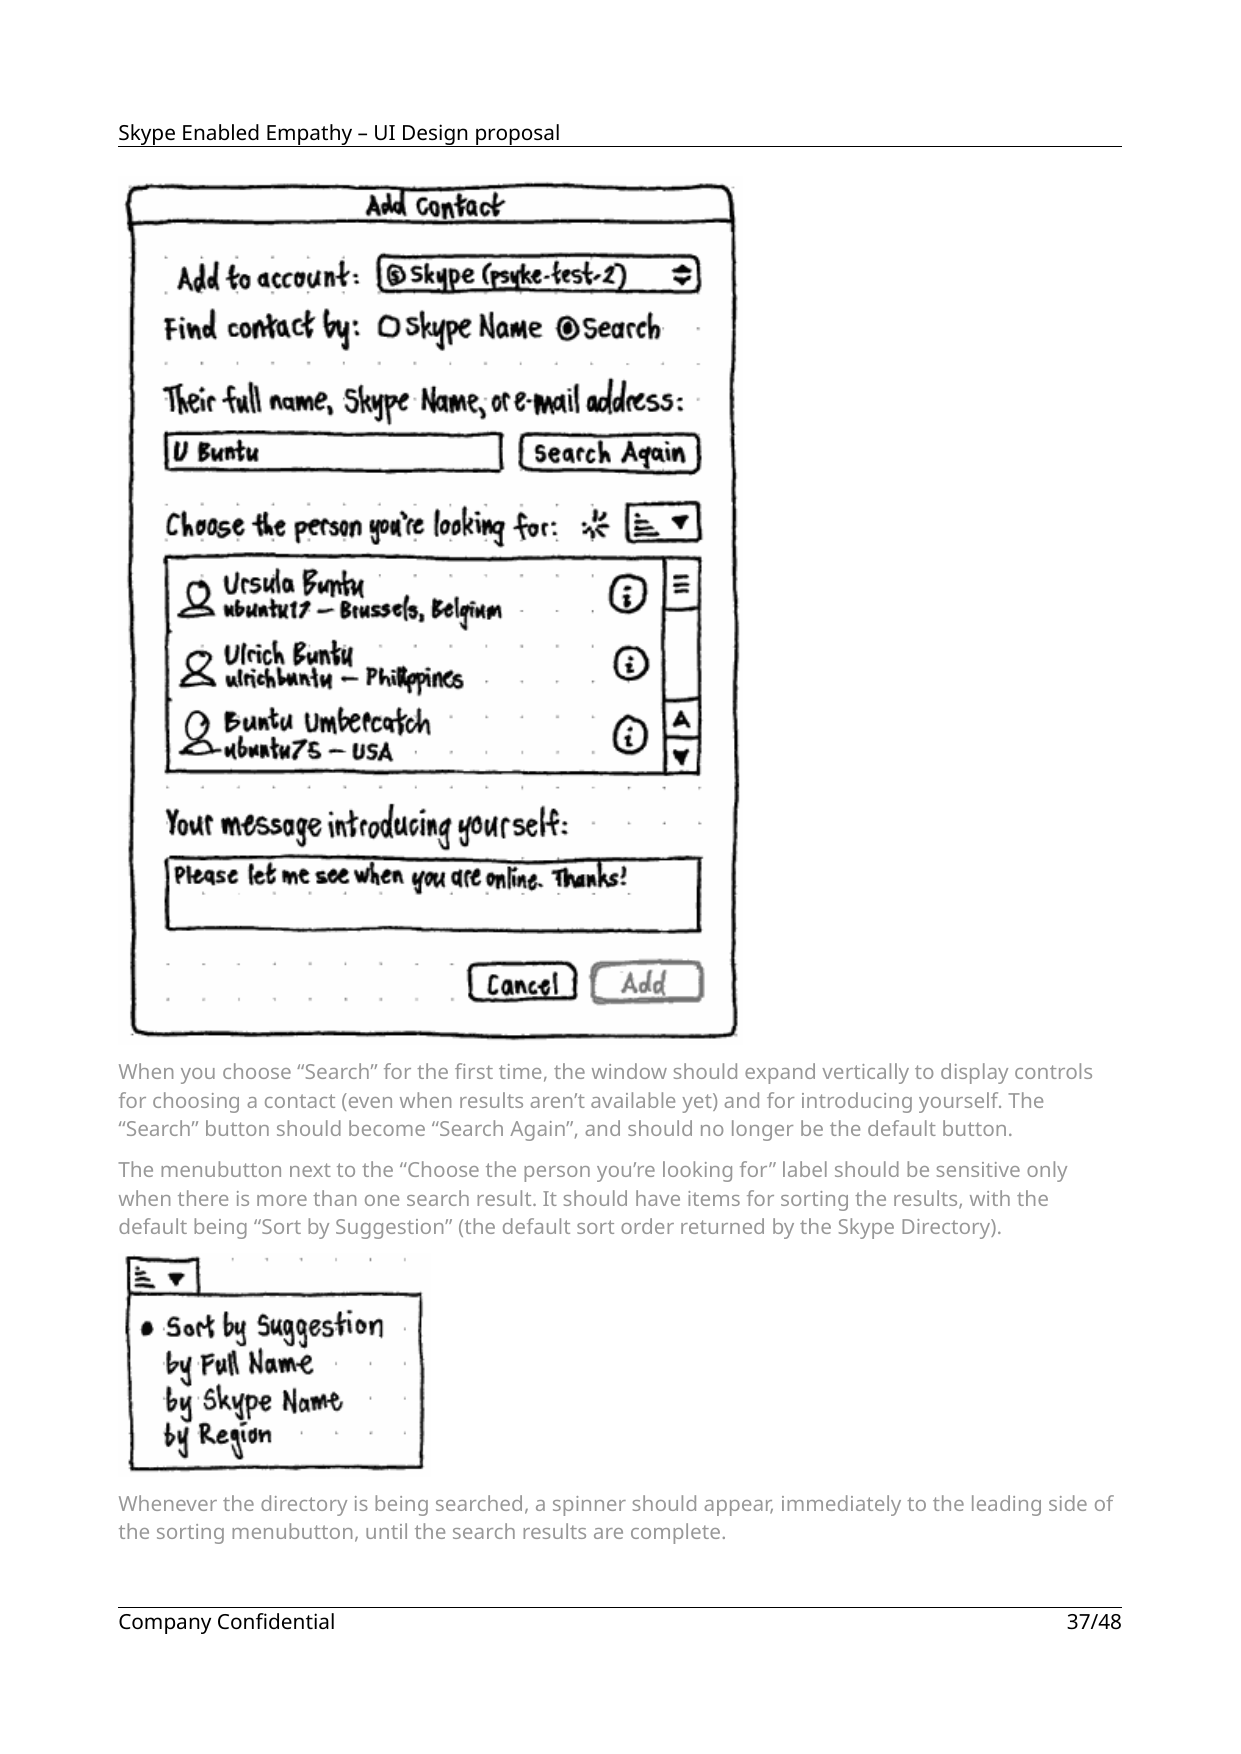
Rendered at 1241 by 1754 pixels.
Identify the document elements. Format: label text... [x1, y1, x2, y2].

picture [118, 1253, 431, 1477]
picture [118, 176, 744, 1045]
text When you choose “Search” for the first time, the window should expand vertically to display controls for choosing a contact (even when results aren’t available yet) and for introducing yourself. The “Search” button should become “Search Again”, and should no longer be the default button. [118, 1057, 1122, 1143]
text The menubutton next to the “Choose the person you’re looking for” label should be sensitive only when there is more than one search result. It should have items for sorting the results, with the default being “Sort by Suggestion” (the default sort order returned by the Skype Directory). [118, 1155, 1122, 1241]
text Whenever the directory is being searched, a spinner should appear, immediately to the leading side of the sorting menubutton, until the search results are complete. [118, 1489, 1122, 1546]
